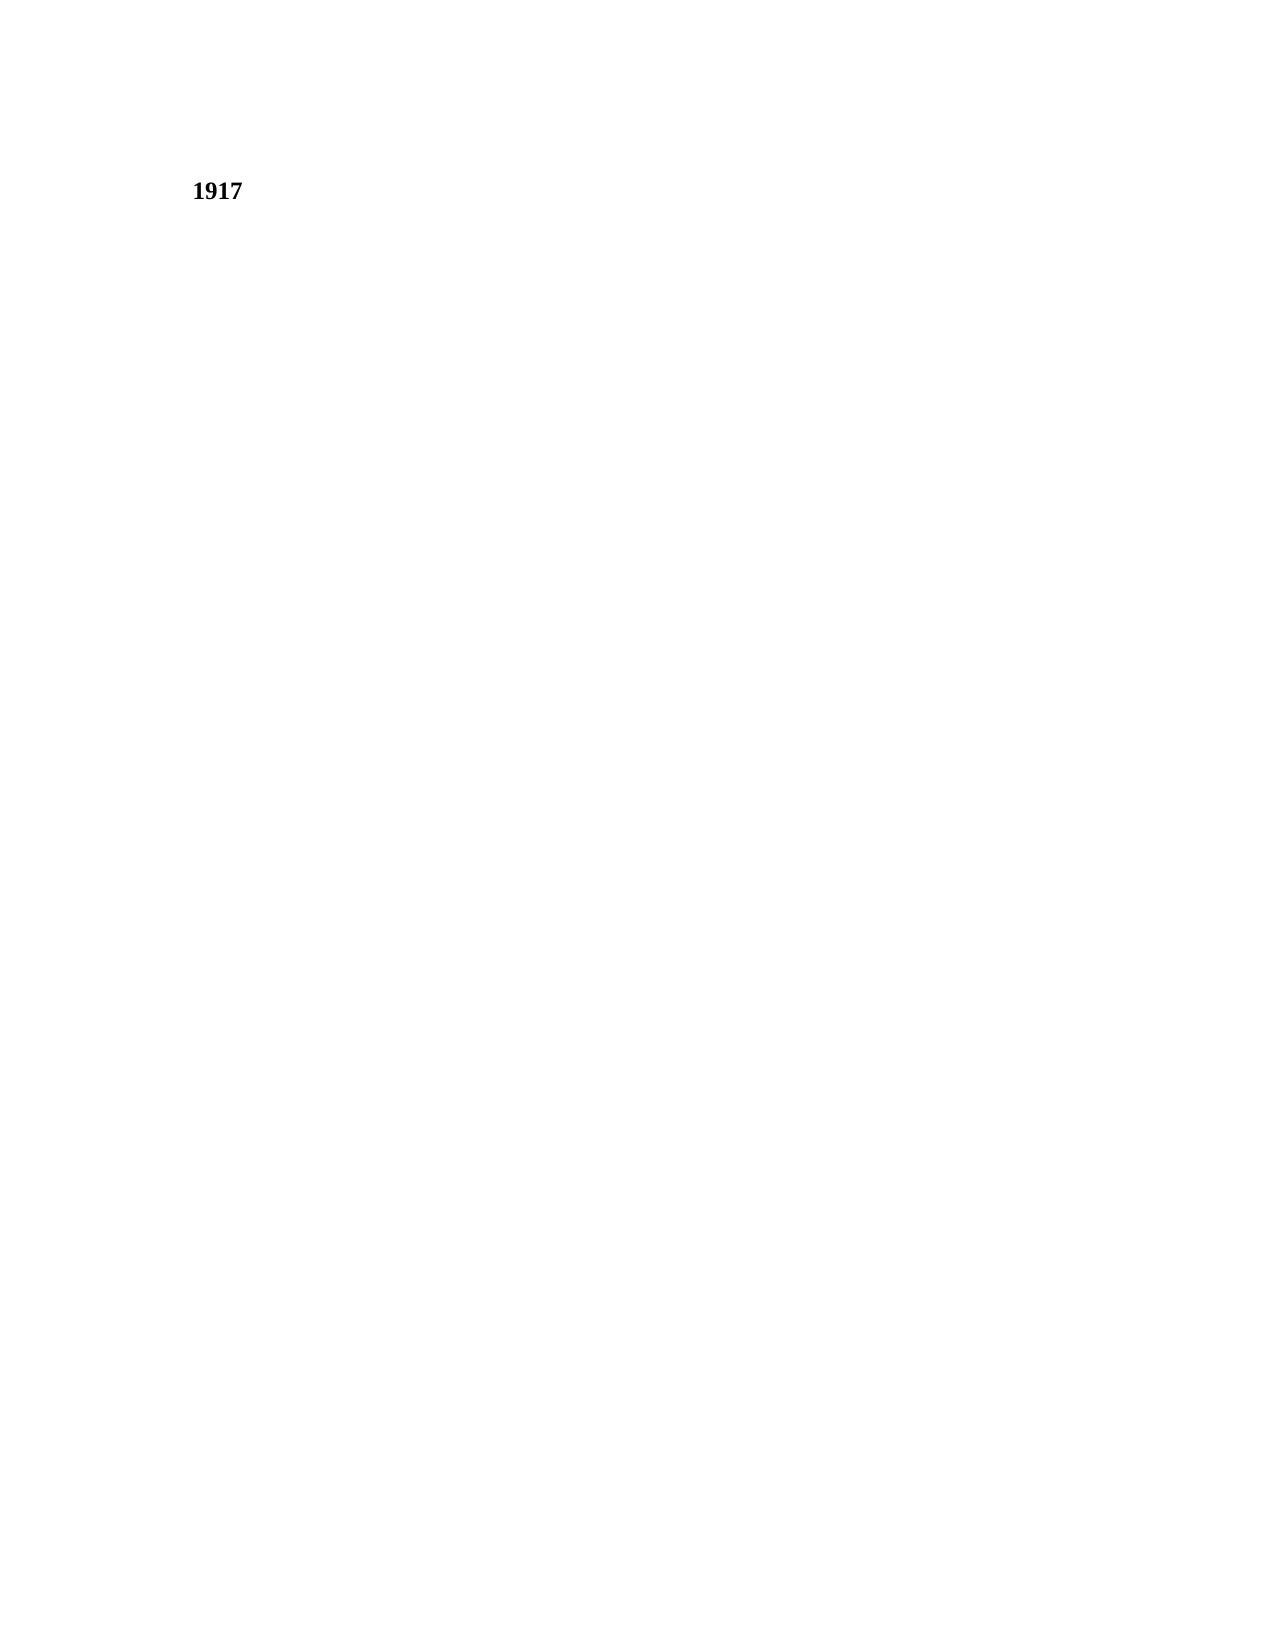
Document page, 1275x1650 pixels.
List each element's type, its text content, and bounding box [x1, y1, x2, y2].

text 1917 [192, 176, 1158, 205]
